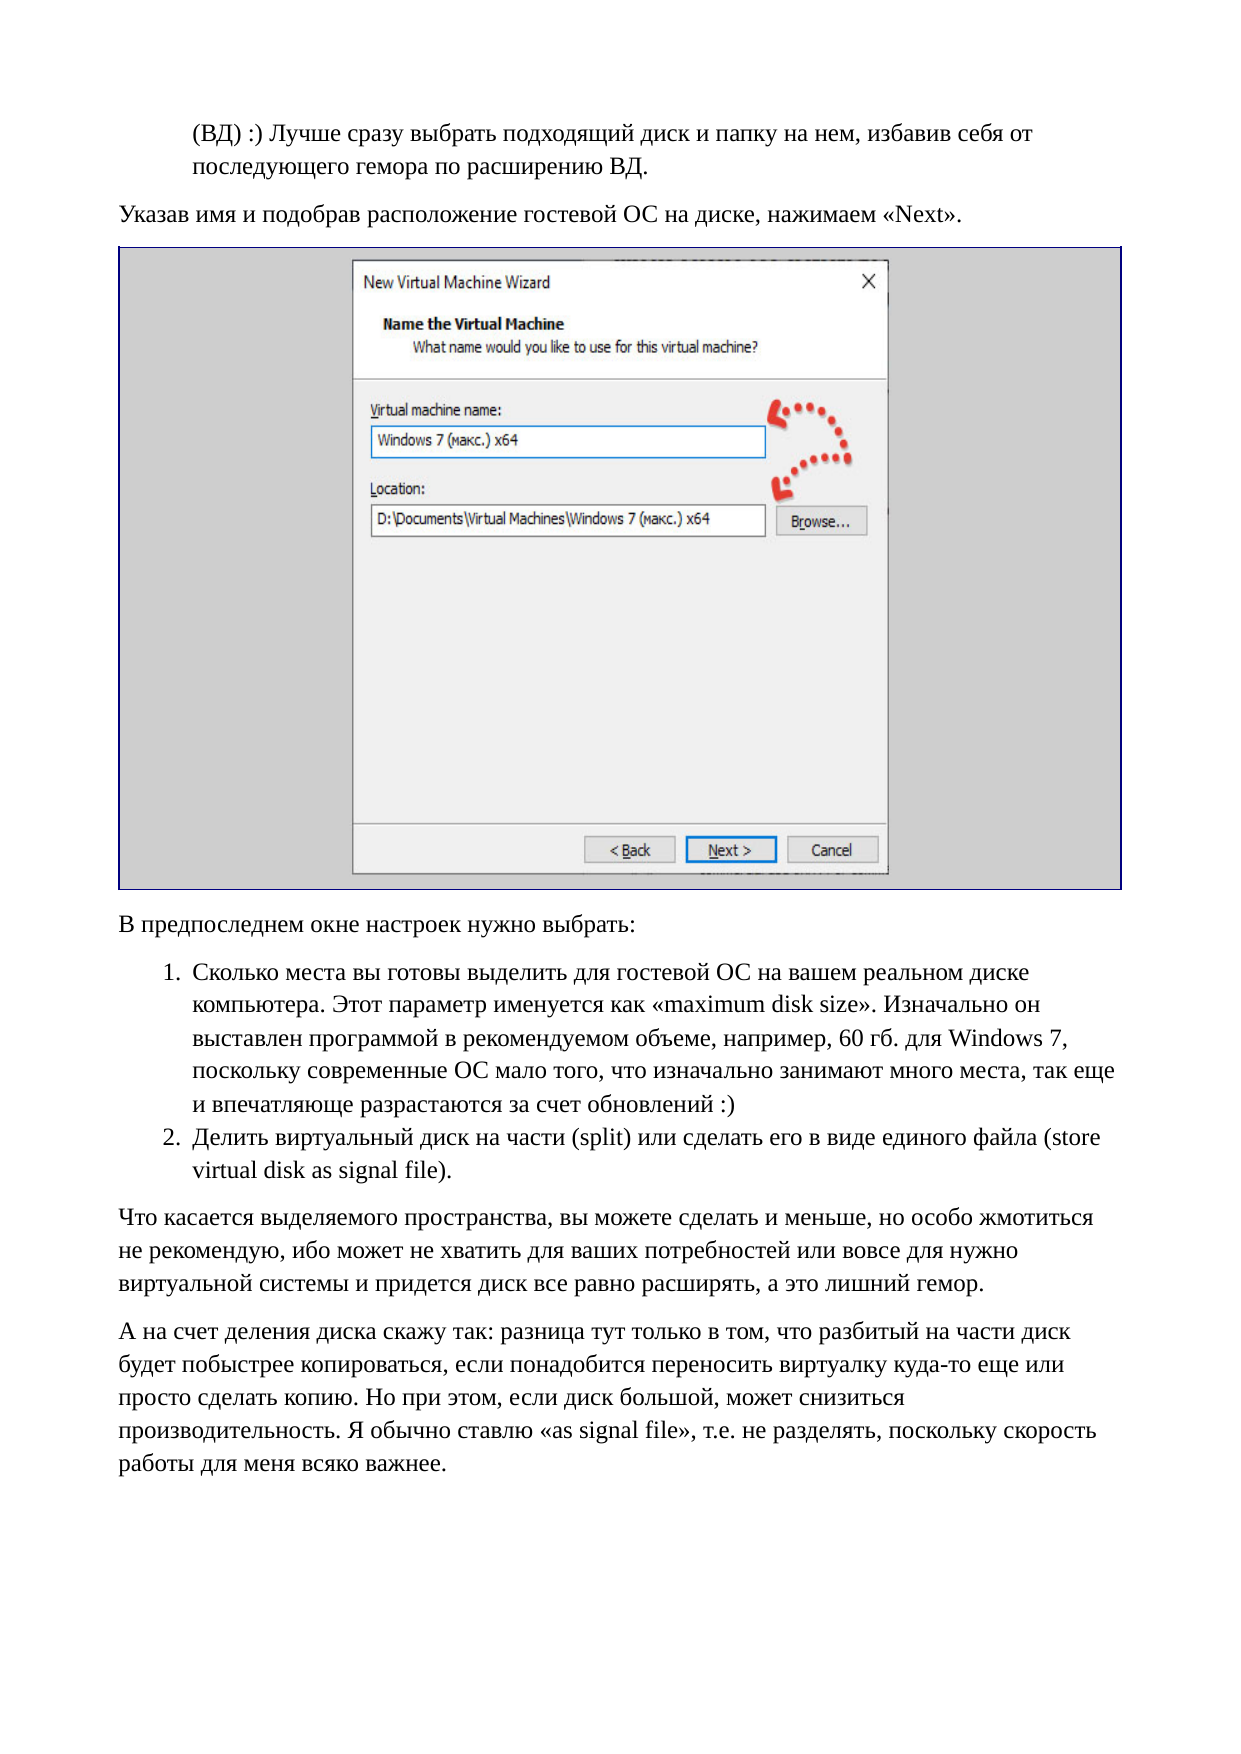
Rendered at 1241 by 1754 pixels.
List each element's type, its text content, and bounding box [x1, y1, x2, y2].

picture [120, 248, 1120, 889]
list Делить виртуальный диск на части (split) или сделать его в виде единого файла (store virtual disk as signal file). [162, 1122, 1122, 1183]
text Что касается выделяемого пространства, вы можете сделать и меньше, но особо жмотиться не рекомендую, ибо может не хватить для ваших потребностей или вовсе для нужно виртуальной системы и придется диск все равно расширять, а это лишний гемор. [118, 1202, 1122, 1297]
list (ВД) :) Лучше сразу выбрать подходящий диск и папку на нем, избавив себя от последующего гемора по расширению ВД. [162, 118, 1122, 180]
list Сколько места вы готовы выделить для гостевой ОС на вашем реальном диске компьютера. Этот параметр именуется как «maximum disk size». Изначально он выставлен программой в рекомендуемом объеме, например, 60 гб. для Windows 7, поскольку современные ОС мало того, что изначально занимают много места, так еще и впечатляюще разрастаются за счет обновлений :) [162, 957, 1122, 1117]
text В предпоследнем окне настроек нужно выбрать: [118, 909, 1122, 938]
text Указав имя и подобрав расположение гостевой ОС на диске, нажимаем «Next». [118, 199, 1122, 227]
text А на счет деления диска скажу так: разница тут только в том, что разбитый на части диск будет побыстрее копироваться, если понадобится переносить виртуалку куда-то еще или просто сделать копию. Но при этом, если диск большой, может снизиться производительность. Я обычно ставлю «as signal file», т.е. не разделять, поскольку скорость работы для меня всяко важнее. [118, 1316, 1122, 1477]
